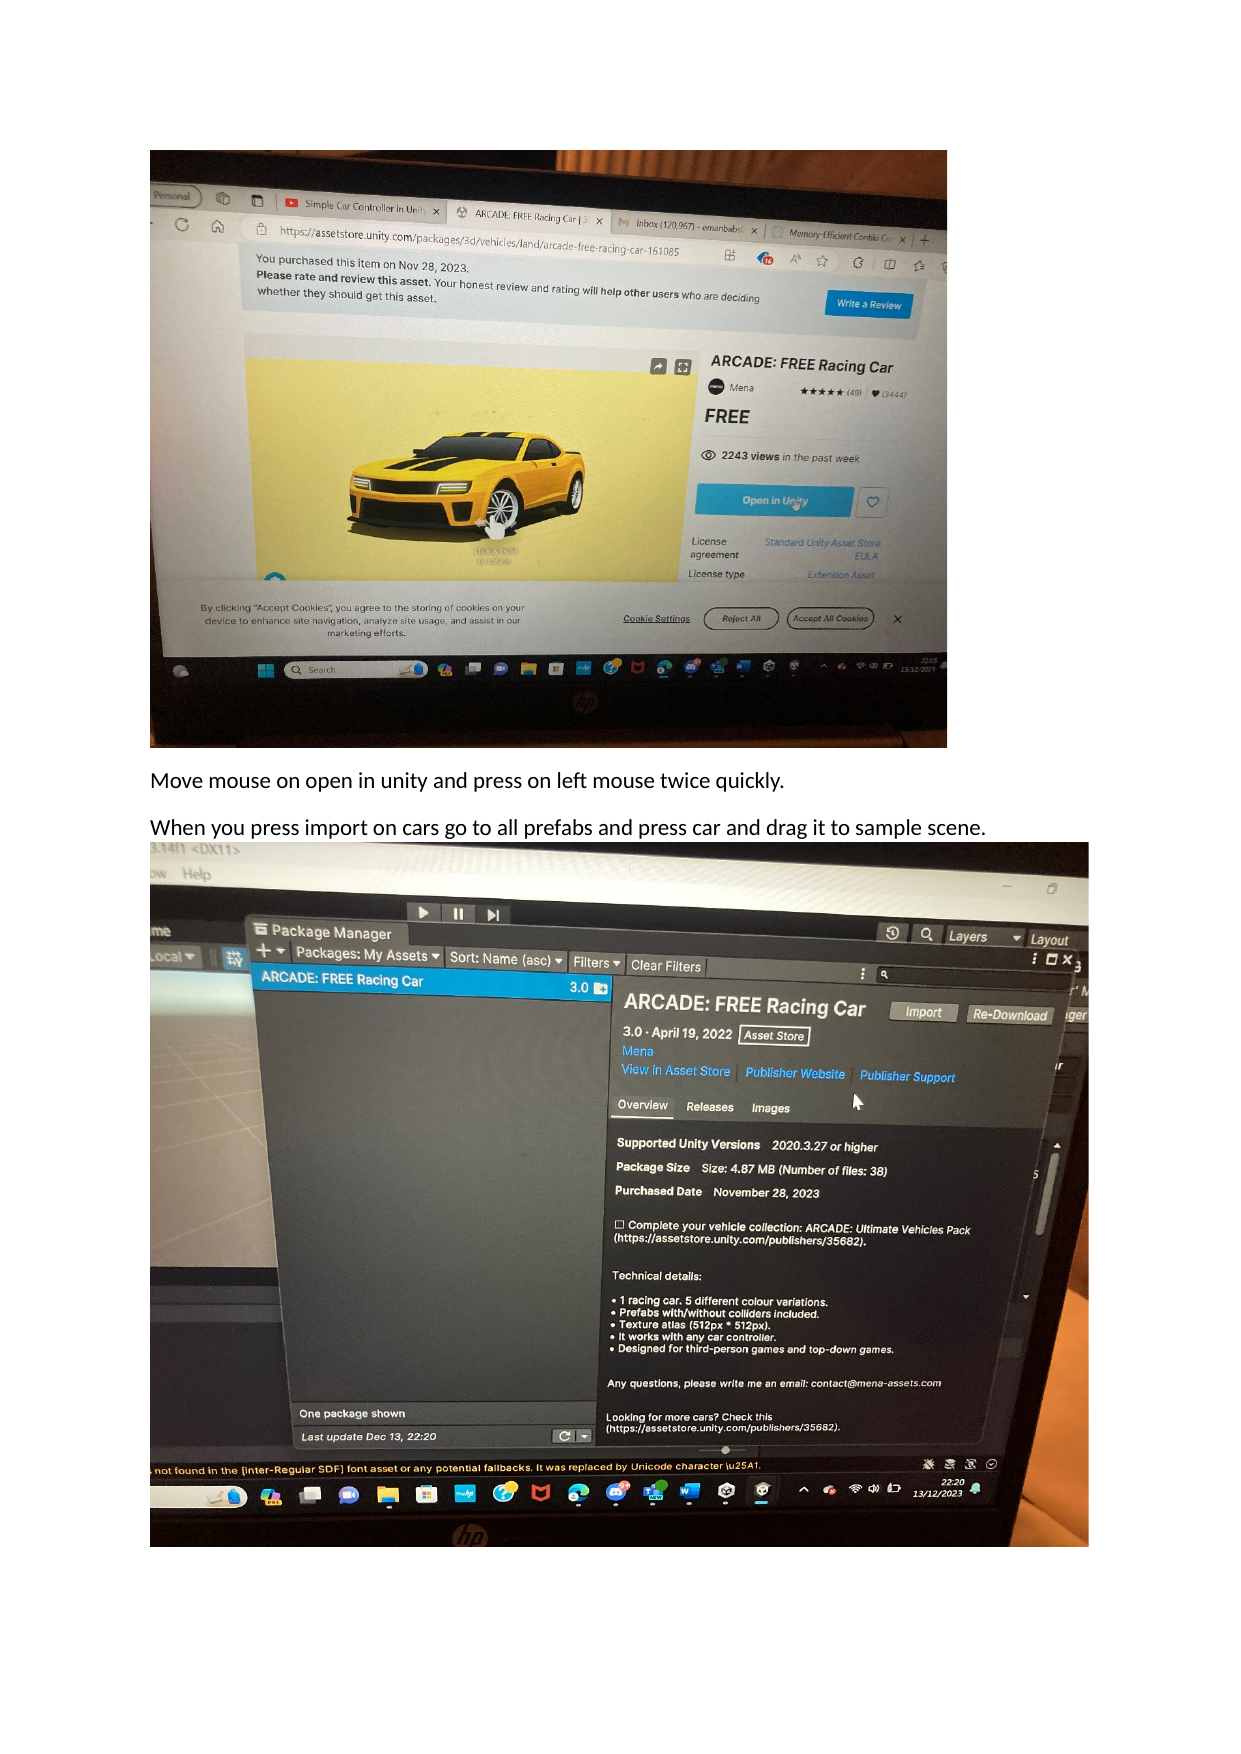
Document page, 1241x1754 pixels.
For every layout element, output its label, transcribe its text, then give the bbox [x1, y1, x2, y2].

text Move mouse on open in unity and press on left mouse twice quickly. [150, 766, 1090, 794]
text When you press import on cars go to all prefabs and press car and drag it to sample scene. [150, 813, 1090, 1547]
